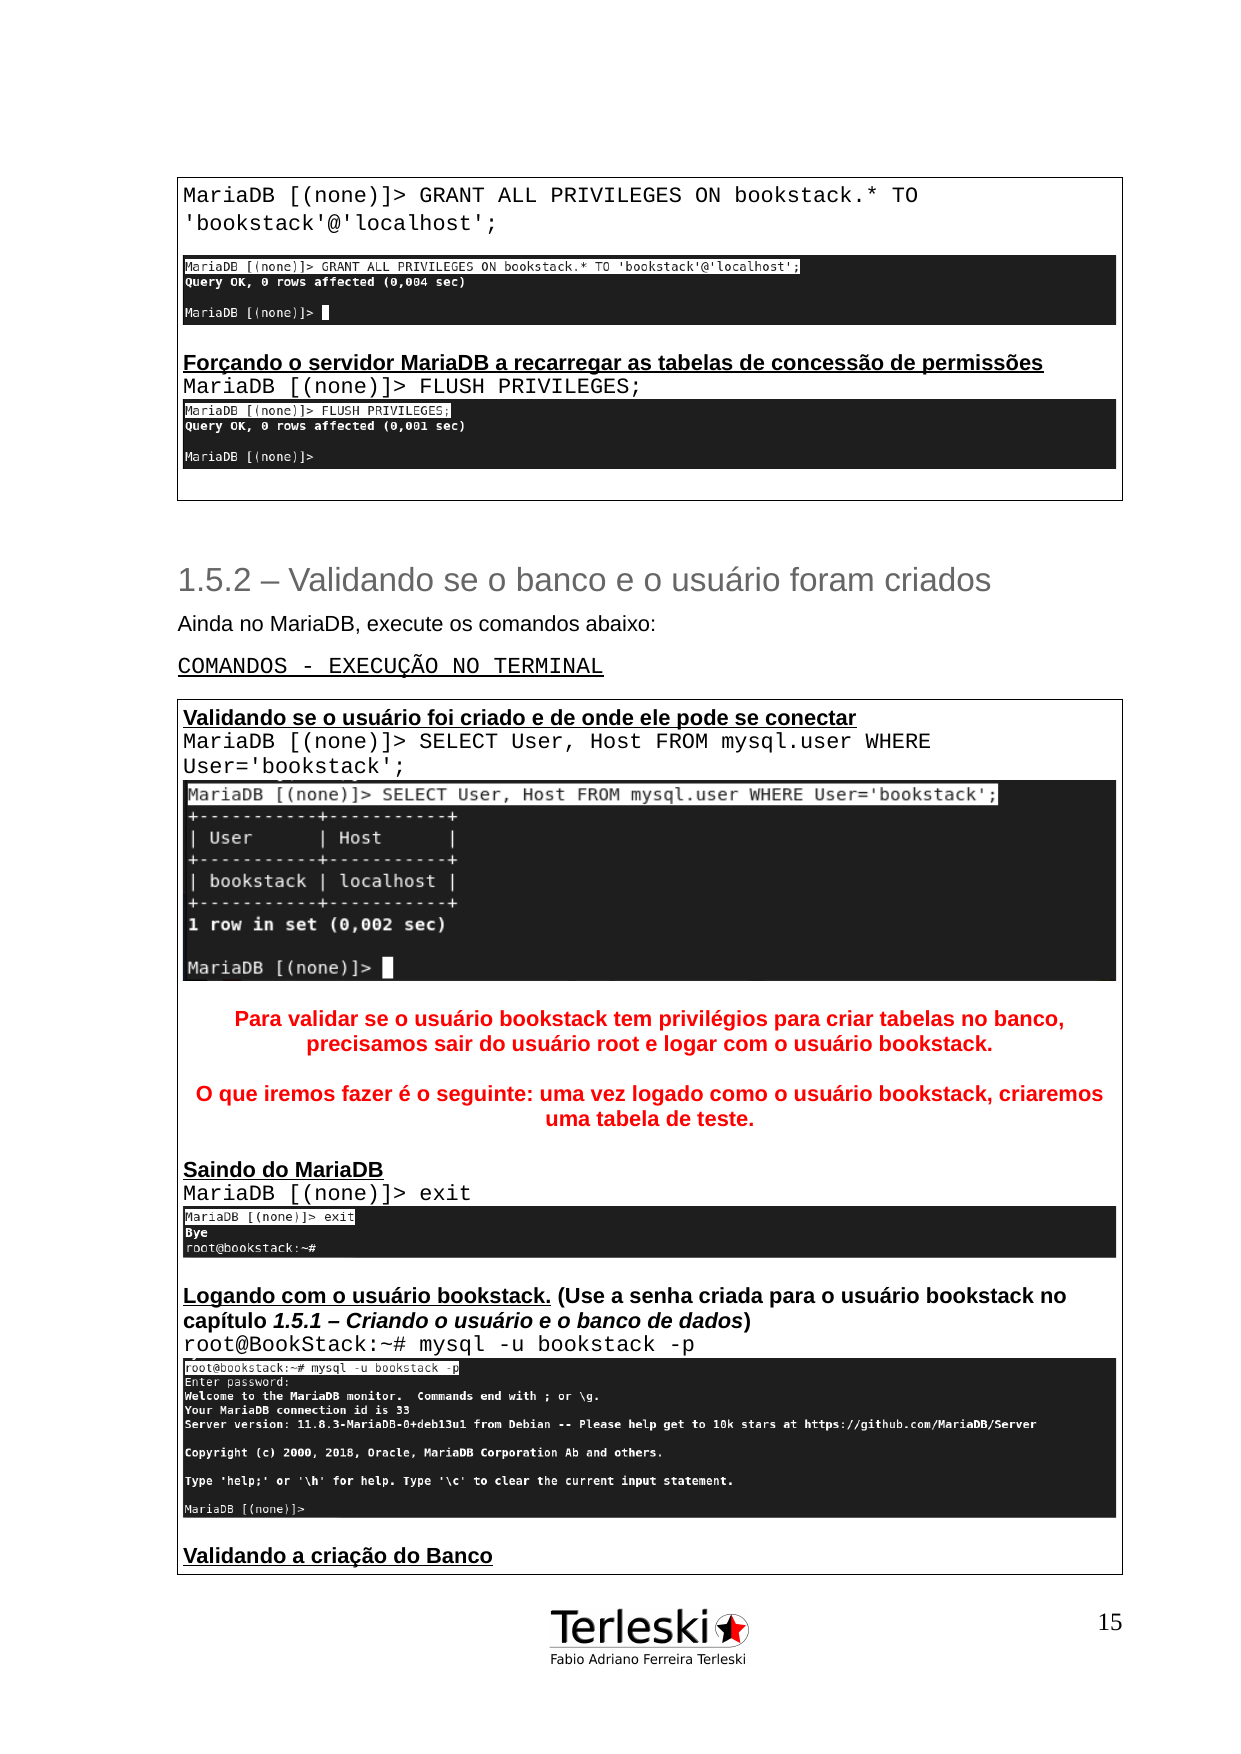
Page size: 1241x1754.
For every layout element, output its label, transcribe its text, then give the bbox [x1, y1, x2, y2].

table_header MariaDB [(none)]> GRANT ALL PRIVILEGES ON bookstack.* TO 'bookstack'@'localhost'; Forçando o servidor MariaDB a recarregar as tabelas de concessão de permissões MariaDB [(none)]> FLUSH PRIVILEGES; [178, 178, 1122, 500]
picture [182, 399, 1117, 469]
picture [182, 1358, 1117, 1518]
picture [182, 255, 1117, 325]
text Ainda no MariaDB, execute os comandos abaixo: [177, 611, 1122, 636]
text COMANDOS - EXECUÇÃO NO TERMINAL [177, 654, 1122, 680]
subtitle 1.5.2 – Validando se o banco e o usuário foram criados [177, 560, 1122, 598]
picture [182, 1206, 1117, 1258]
picture [182, 780, 1117, 981]
picture [549, 1607, 750, 1667]
table_header Validando se o usuário foi criado e de onde ele pode se conectar MariaDB [(none)]> SELECT User, Host FROM mysql.user WHERE User='bookstack'; Para validar se o usuário bookstack tem privilégios para criar tabelas no banco, precisamos sair do usuário root e logar com o usuário bookstack. O que iremos fazer é o seguinte: uma vez logado como o usuário bookstack, criaremos uma tabela de teste. Saindo do MariaDB MariaDB [(none)]> exit Logando com o usuário bookstack. (Use a senha criada para o usuário bookstack no capítulo 1.5.1 – Criando o usuário e o banco de dados) root@BookStack:~# mysql -u bookstack -p Validando a criação do Banco [178, 700, 1122, 1574]
